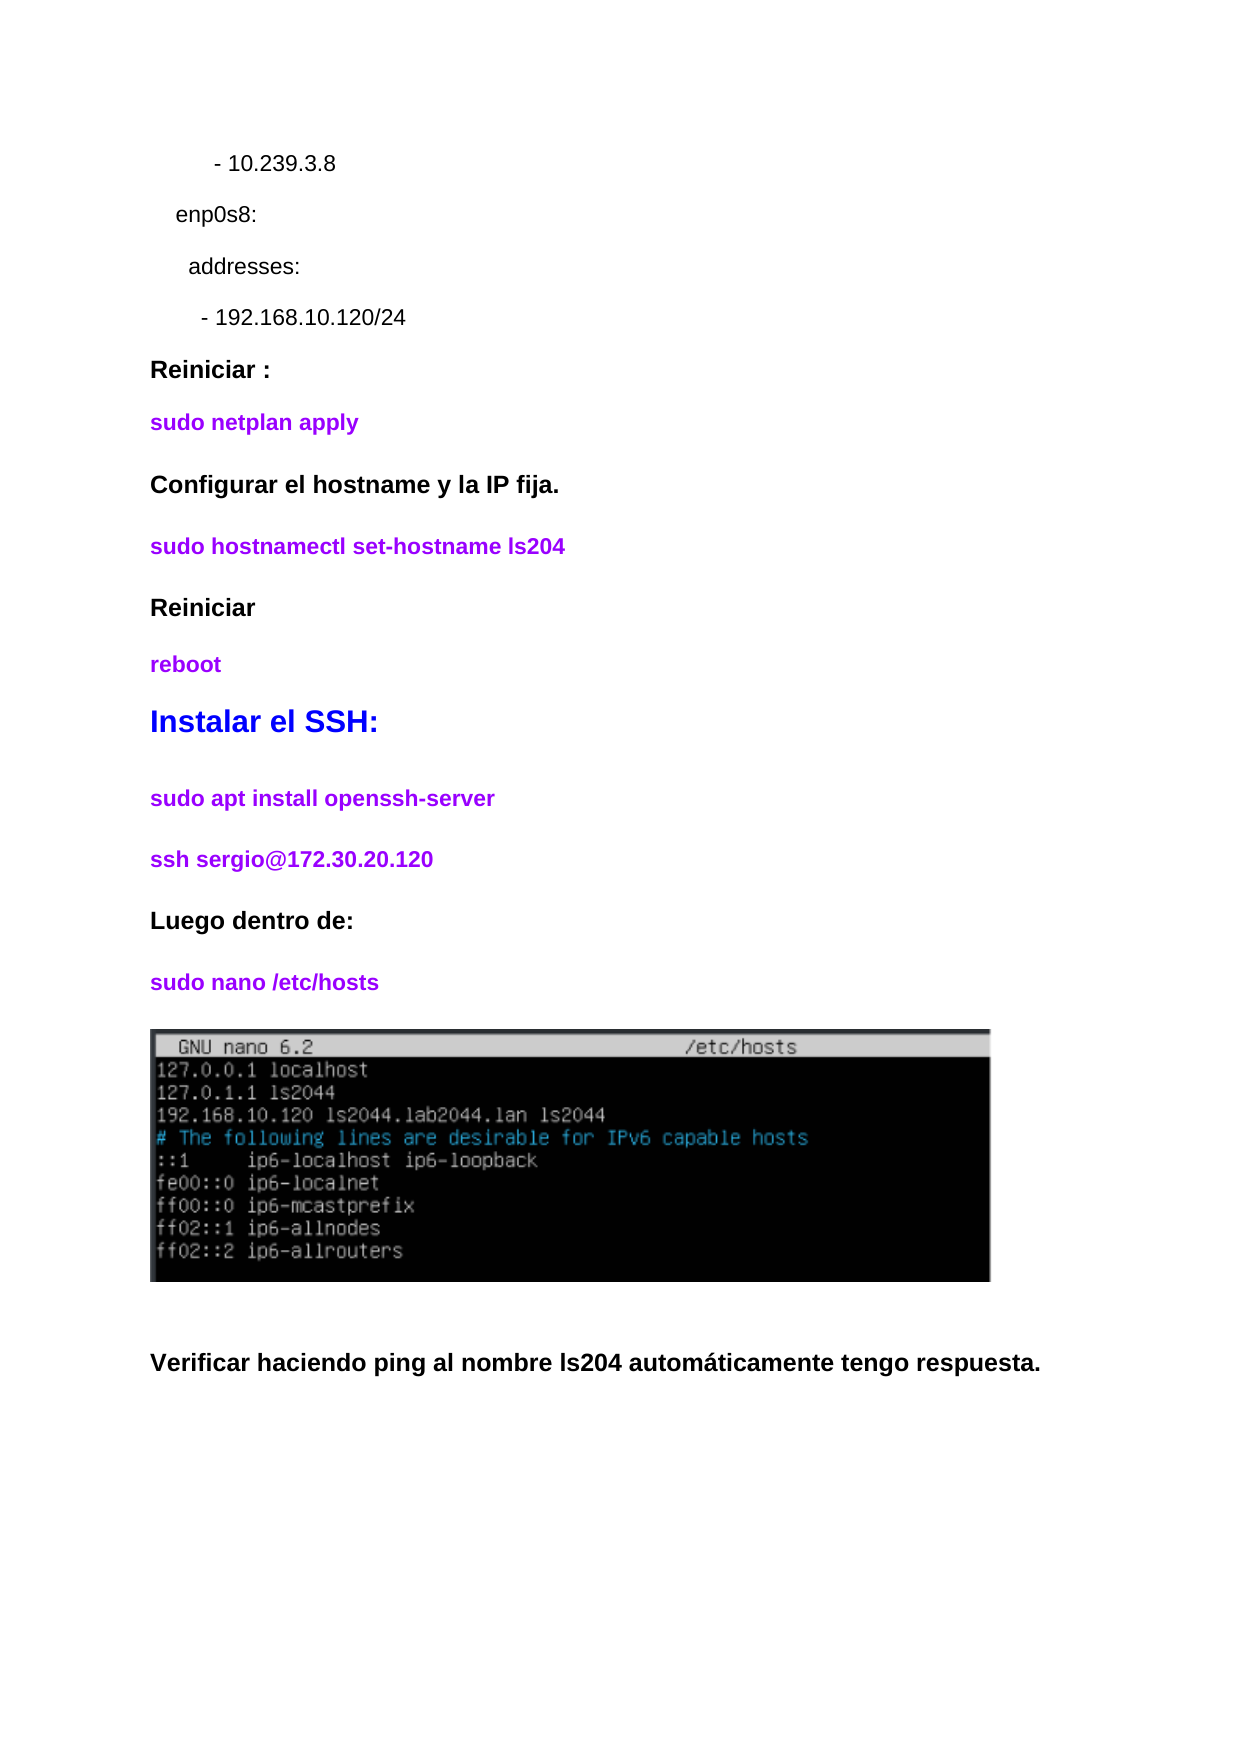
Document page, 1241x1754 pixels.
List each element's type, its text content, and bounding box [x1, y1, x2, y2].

text Reiniciar [150, 593, 1090, 622]
text ssh sergio@172.30.20.120 [150, 846, 1090, 872]
text Luego dentro de: [150, 906, 1090, 935]
text Reiniciar : [150, 355, 1090, 384]
text Instalar el SSH: [150, 703, 1090, 738]
text Verificar haciendo ping al nombre ls204 automáticamente tengo respuesta. [150, 1348, 1090, 1377]
text reboot [150, 651, 1090, 678]
text addresses: [150, 253, 1090, 279]
text sudo apt install openssh-server [150, 785, 1090, 811]
text sudo nano /etc/hosts [150, 939, 1090, 996]
text - 192.168.10.120/24 [150, 304, 1090, 330]
text Configurar el hostname y la IP fija. [150, 469, 1090, 498]
text sudo netplan apply [150, 409, 1090, 436]
text sudo hostnamectl set-hostname ls204 [150, 533, 1090, 559]
text - 10.239.3.8 [150, 150, 1090, 176]
text enp0s8: [150, 201, 1090, 228]
picture [150, 1029, 999, 1282]
